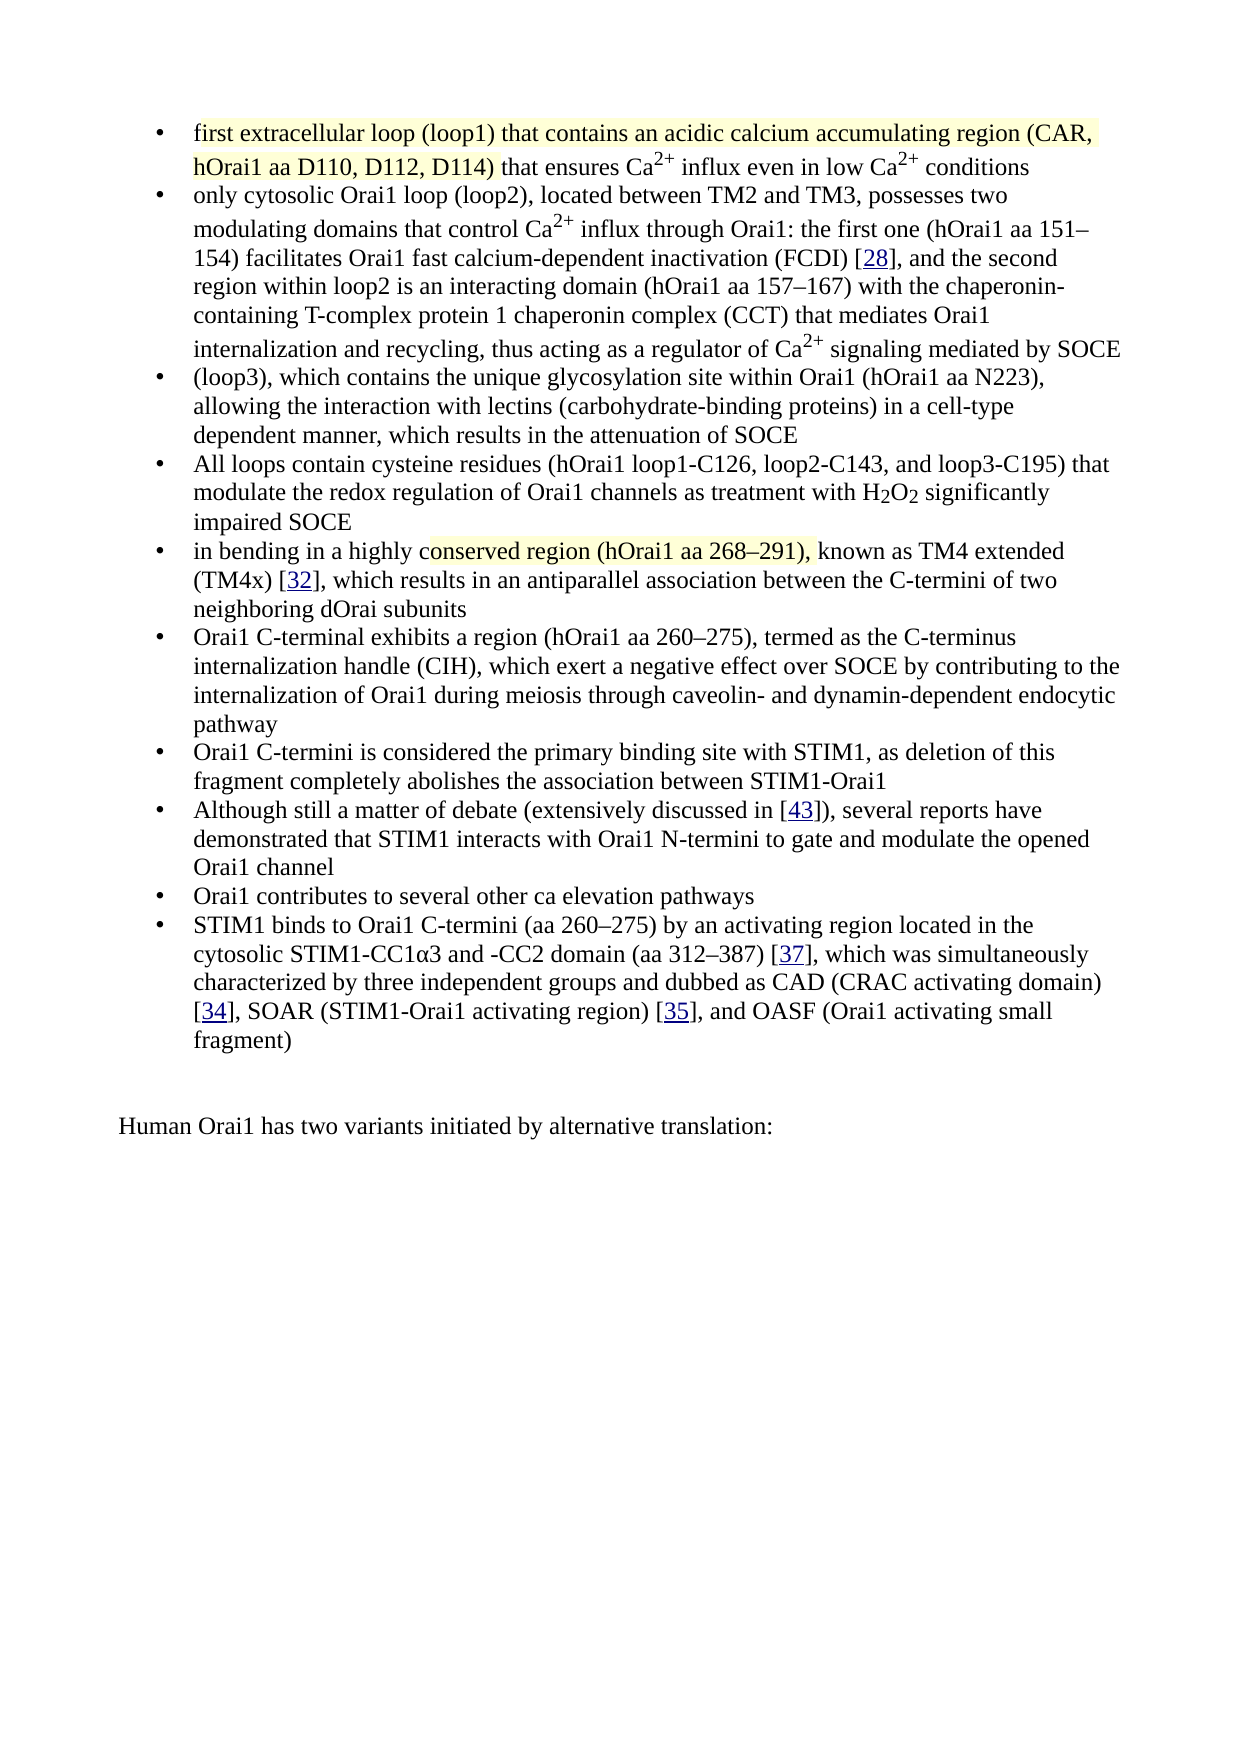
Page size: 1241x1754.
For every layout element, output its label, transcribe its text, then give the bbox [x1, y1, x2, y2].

list STIM1 binds to Orai1 C-termini (aa 260–275) by an activating region located in the cytosolic STIM1-CC1α3 and -CC2 domain (aa 312–387) [37], which was simultaneously characterized by three independent groups and dubbed as CAD (CRAC activating domain) [34], SOAR (STIM1-Orai1 activating region) [35], and OASF (Orai1 activating small fragment) [156, 910, 1122, 1054]
list Although still a matter of debate (extensively discussed in [43]), several reports have demonstrated that STIM1 interacts with Orai1 N-termini to gate and modulate the opened Orai1 channel [156, 795, 1122, 881]
list in bending in a highly conserved region (hOrai1 aa 268–291), known as TM4 extended (TM4x) [32], which results in an antiparallel association between the C-termini of two neighboring dOrai subunits [156, 536, 1122, 622]
list only cytosolic Orai1 loop (loop2), located between TM2 and TM3, possesses two modulating domains that control Ca2+ influx through Orai1: the first one (hOrai1 aa 151–154) facilitates Orai1 fast calcium-dependent inactivation (FCDI) [28], and the second region within loop2 is an interacting domain (hOrai1 aa 157–167) with the chaperonin-containing T-complex protein 1 chaperonin complex (CCT) that mediates Orai1 internalization and recycling, thus acting as a regulator of Ca2+ signaling mediated by SOCE [156, 180, 1122, 362]
text Human Orai1 has two variants initiated by alternative translation: [118, 1111, 1122, 1140]
list Orai1 C-terminal exhibits a region (hOrai1 aa 260–275), termed as the C-terminus internalization handle (CIH), which exert a negative effect over SOCE by contributing to the internalization of Orai1 during meiosis through caveolin- and dynamin-dependent endocytic pathway [156, 622, 1122, 737]
list Orai1 contributes to several other ca elevation pathways [156, 881, 1122, 910]
list All loops contain cysteine residues (hOrai1 loop1-C126, loop2-C143, and loop3-C195) that modulate the redox regulation of Orai1 channels as treatment with H2O2 significantly impaired SOCE [156, 449, 1122, 536]
list first extracellular loop (loop1) that contains an acidic calcium accumulating region (CAR, hOrai1 aa D110, D112, D114) that ensures Ca2+ influx even in low Ca2+ conditions [156, 118, 1122, 180]
list Orai1 C-termini is considered the primary binding site with STIM1, as deletion of this fragment completely abolishes the association between STIM1-Orai1 [156, 737, 1122, 795]
list (loop3), which contains the unique glycosylation site within Orai1 (hOrai1 aa N223), allowing the interaction with lectins (carbohydrate-binding proteins) in a cell-type dependent manner, which results in the attenuation of SOCE [156, 362, 1122, 449]
